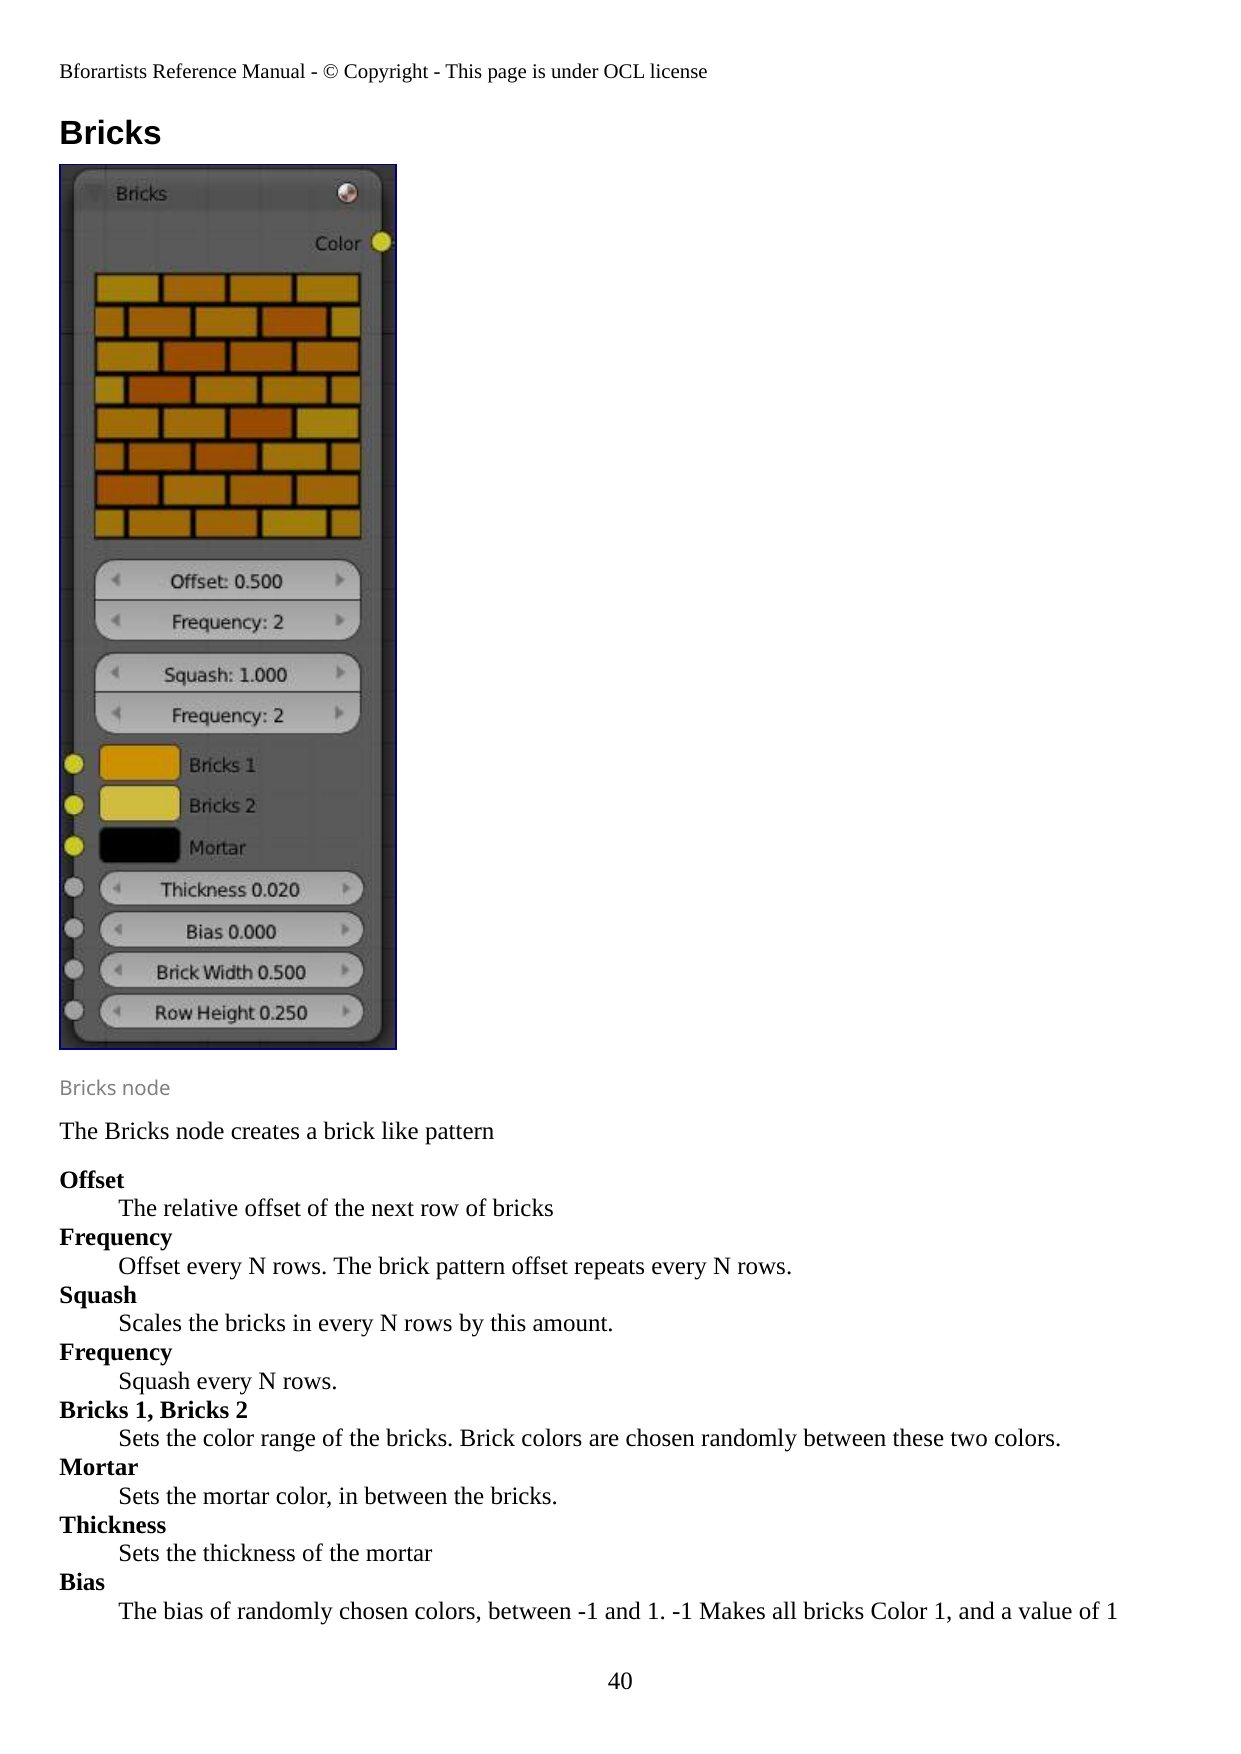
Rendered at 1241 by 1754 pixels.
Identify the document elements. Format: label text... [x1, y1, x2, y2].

list Offset every N rows. The brick pattern offset repeats every N rows. [118, 1251, 1181, 1280]
text The Bricks node creates a brick like pattern [59, 1116, 1181, 1144]
subtitle Thickness [59, 1510, 1181, 1538]
list Scales the bricks in every N rows by this amount. [118, 1308, 1181, 1337]
list The bias of randomly chosen colors, between -1 and 1. -1 Makes all bricks Color 1, and a value of 1 [118, 1596, 1181, 1625]
text Bricks node [59, 1070, 1181, 1101]
subtitle Bricks [59, 113, 1181, 151]
subtitle Frequency [59, 1337, 1181, 1366]
subtitle Mortar [59, 1452, 1181, 1481]
list Sets the thickness of the mortar [118, 1538, 1181, 1567]
subtitle Bricks 1, Bricks 2 [59, 1395, 1181, 1423]
list The relative offset of the next row of bricks [118, 1193, 1181, 1222]
list Sets the mortar color, in between the bricks. [118, 1481, 1181, 1510]
subtitle Bias [59, 1567, 1181, 1596]
picture [61, 165, 395, 1048]
subtitle Squash [59, 1280, 1181, 1308]
subtitle Offset [59, 1165, 1181, 1193]
list Squash every N rows. [118, 1366, 1181, 1395]
list Sets the color range of the bricks. Brick colors are chosen randomly between these two colors. [118, 1423, 1181, 1452]
subtitle Frequency [59, 1222, 1181, 1251]
